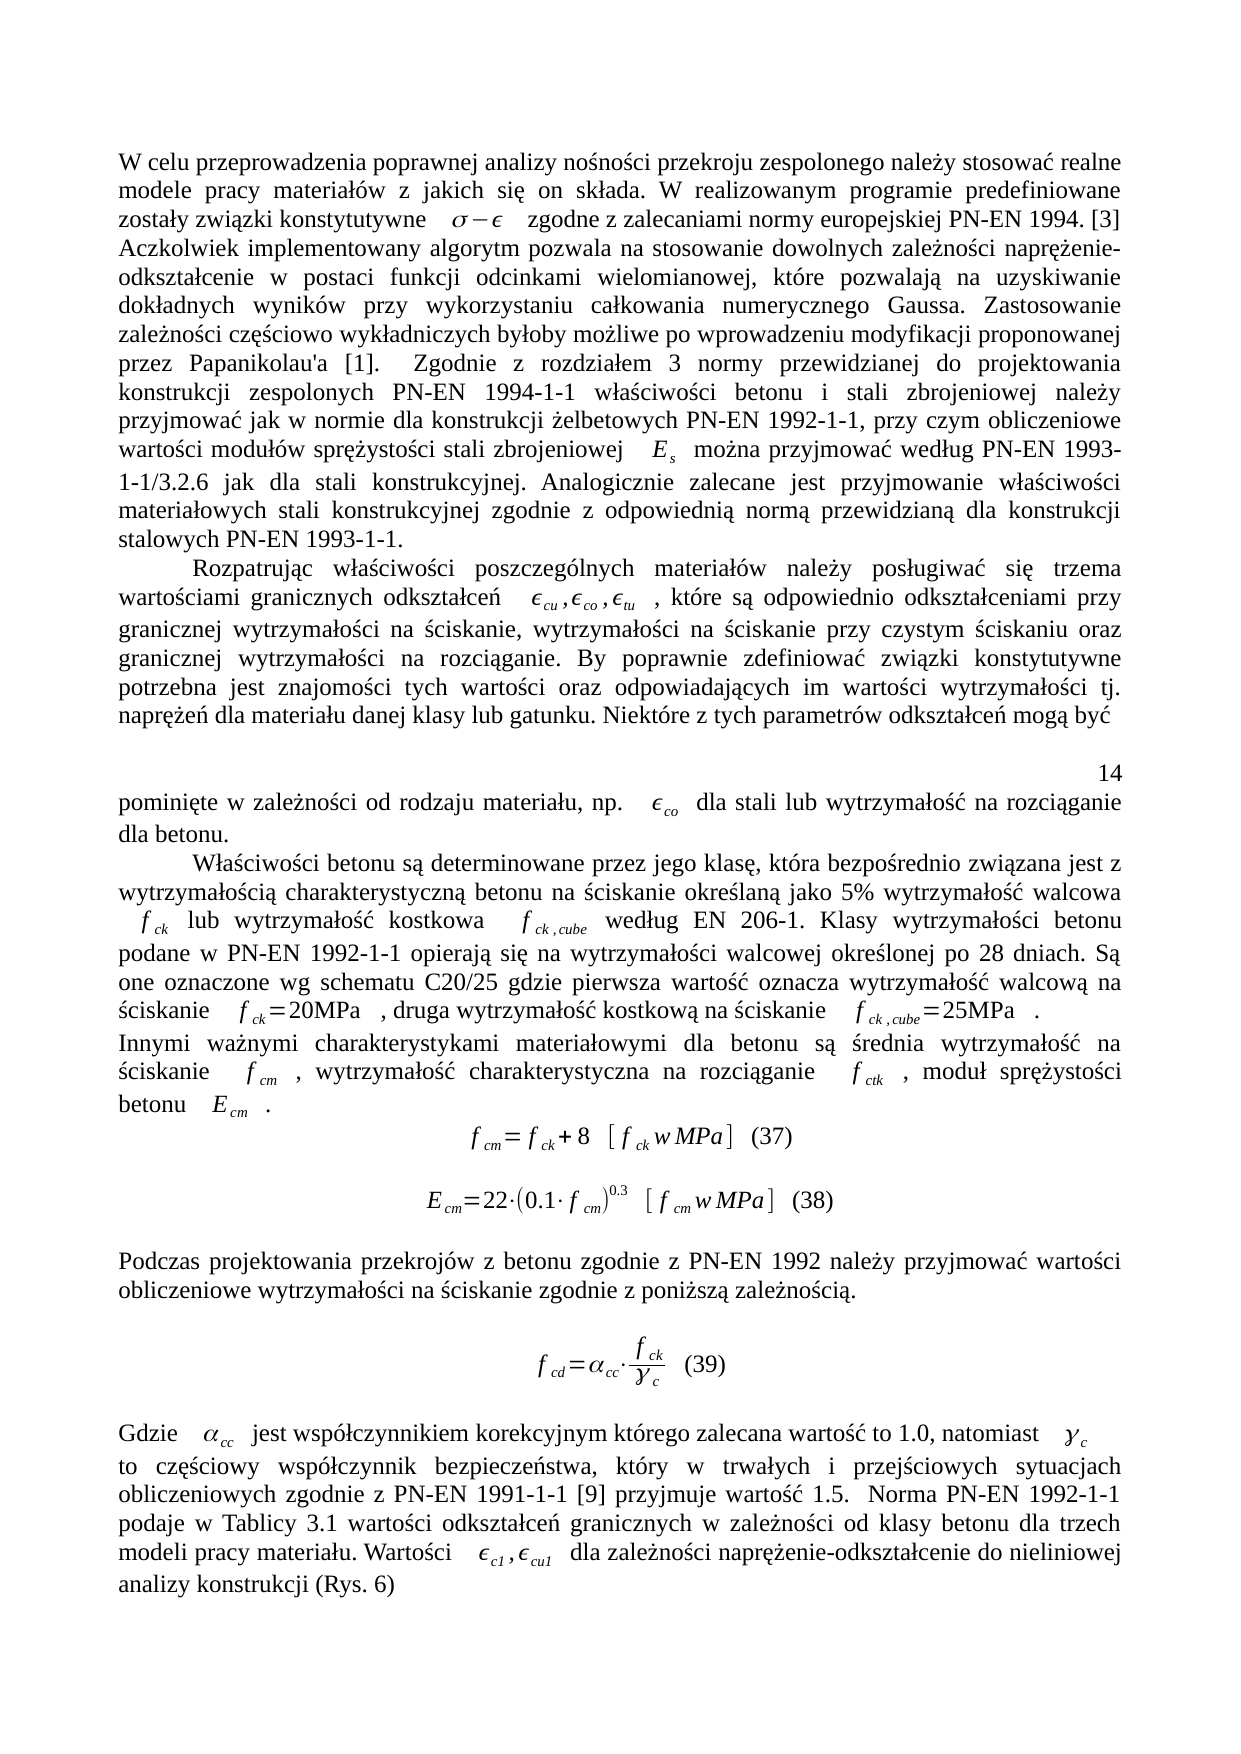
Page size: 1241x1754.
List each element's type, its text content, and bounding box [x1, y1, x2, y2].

text Podczas projektowania przekrojów z betonu zgodnie z PN-EN 1992 należy przyjmować wartości obliczeniowe wytrzymałości na ściskanie zgodnie z poniższą zależnością. [118, 1246, 1122, 1303]
text Aczkolwiek implementowany algorytm pozwala na stosowanie dowolnych zależności naprężenie-odkształcenie w postaci funkcji odcinkami wielomianowej, które pozwalają na uzyskiwanie dokładnych wyników przy wykorzystaniu całkowania numerycznego Gaussa. Zastosowanie zależności częściowo wykładniczych byłoby możliwe po wprowadzeniu modyfikacji proponowanej przez Papanikolau'a [1]. Zgodnie z rozdziałem 3 normy przewidzianej do projektowania konstrukcji zespolonych PN-EN 1994-1-1 właściwości betonu i stali zbrojeniowej należy przyjmować jak w normie dla konstrukcji żelbetowych PN-EN 1992-1-1, przy czym obliczeniowe wartości modułów sprężystości stali zbrojeniowej można przyjmować według PN-EN 1993-1-1/3.2.6 jak dla stali konstrukcyjnej. Analogicznie zalecane jest przyjmowanie właściwości materiałowych stali konstrukcyjnej zgodnie z odpowiednią normą przewidzianą dla konstrukcji stalowych PN-EN 1993-1-1. [118, 233, 1122, 553]
text Rozpatrując właściwości poszczególnych materiałów należy posługiwać się trzema wartościami granicznych odkształceń , które są odpowiednio odkształceniami przy granicznej wytrzymałości na ściskanie, wytrzymałości na ściskanie przy czystym ściskaniu oraz granicznej wytrzymałości na rozciąganie. By poprawnie zdefiniować związki konstytutywne potrzebna jest znajomości tych wartości oraz odpowiadających im wartości wytrzymałości tj. naprężeń dla materiału danej klasy lub gatunku. Niektóre z tych parametrów odkształceń mogą być [118, 553, 1122, 729]
text (37) [118, 1121, 1122, 1182]
text (39) [118, 1332, 1122, 1389]
text to częściowy współczynnik bezpieczeństwa, który w trwałych i przejściowych sytuacjach obliczeniowych zgodnie z PN-EN 1991-1-1 [9] przyjmuje wartość 1.5. Norma PN-EN 1992-1-1 podaje w Tablicy 3.1 wartości odkształceń granicznych w zależności od klasy betonu dla trzech modeli pracy materiału. Wartości dla zależności naprężenie-odkształcenie do nieliniowej analizy konstrukcji (Rys. 6) [118, 1451, 1122, 1598]
text Gdzie jest współczynnikiem korekcyjnym którego zalecana wartość to 1.0, natomiast [118, 1418, 1122, 1451]
text Właściwości betonu są determinowane przez jego klasę, która bezpośrednio związana jest z wytrzymałością charakterystyczną betonu na ściskanie określaną jako 5% wytrzymałość walcowa lub wytrzymałość kostkowa według EN 206-1. Klasy wytrzymałości betonu podane w PN-EN 1992-1-1 opierają się na wytrzymałości walcowej określonej po 28 dniach. Są one oznaczone wg schematu C20/25 gdzie pierwsza wartość oznacza wytrzymałość walcową na ściskanie , druga wytrzymałość kostkową na ściskanie . [118, 848, 1122, 1028]
text W celu przeprowadzenia poprawnej analizy nośności przekroju zespolonego należy stosować realne modele pracy materiałów z jakich się on składa. W realizowanym programie predefiniowane zostały związki konstytutywne zgodne z zalecaniami normy europejskiej PN-EN 1994. [3] [118, 147, 1122, 233]
text 14 [118, 758, 1122, 787]
text Innymi ważnymi charakterystykami materiałowymi dla betonu są średnia wytrzymałość na ściskanie , wytrzymałość charakterystyczna na rozciąganie , moduł sprężystości betonu . [118, 1028, 1122, 1121]
text (38) [118, 1182, 1122, 1217]
text pominięte w zależności od rodzaju materiału, np. dla stali lub wytrzymałość na rozciąganie dla betonu. [118, 787, 1122, 848]
